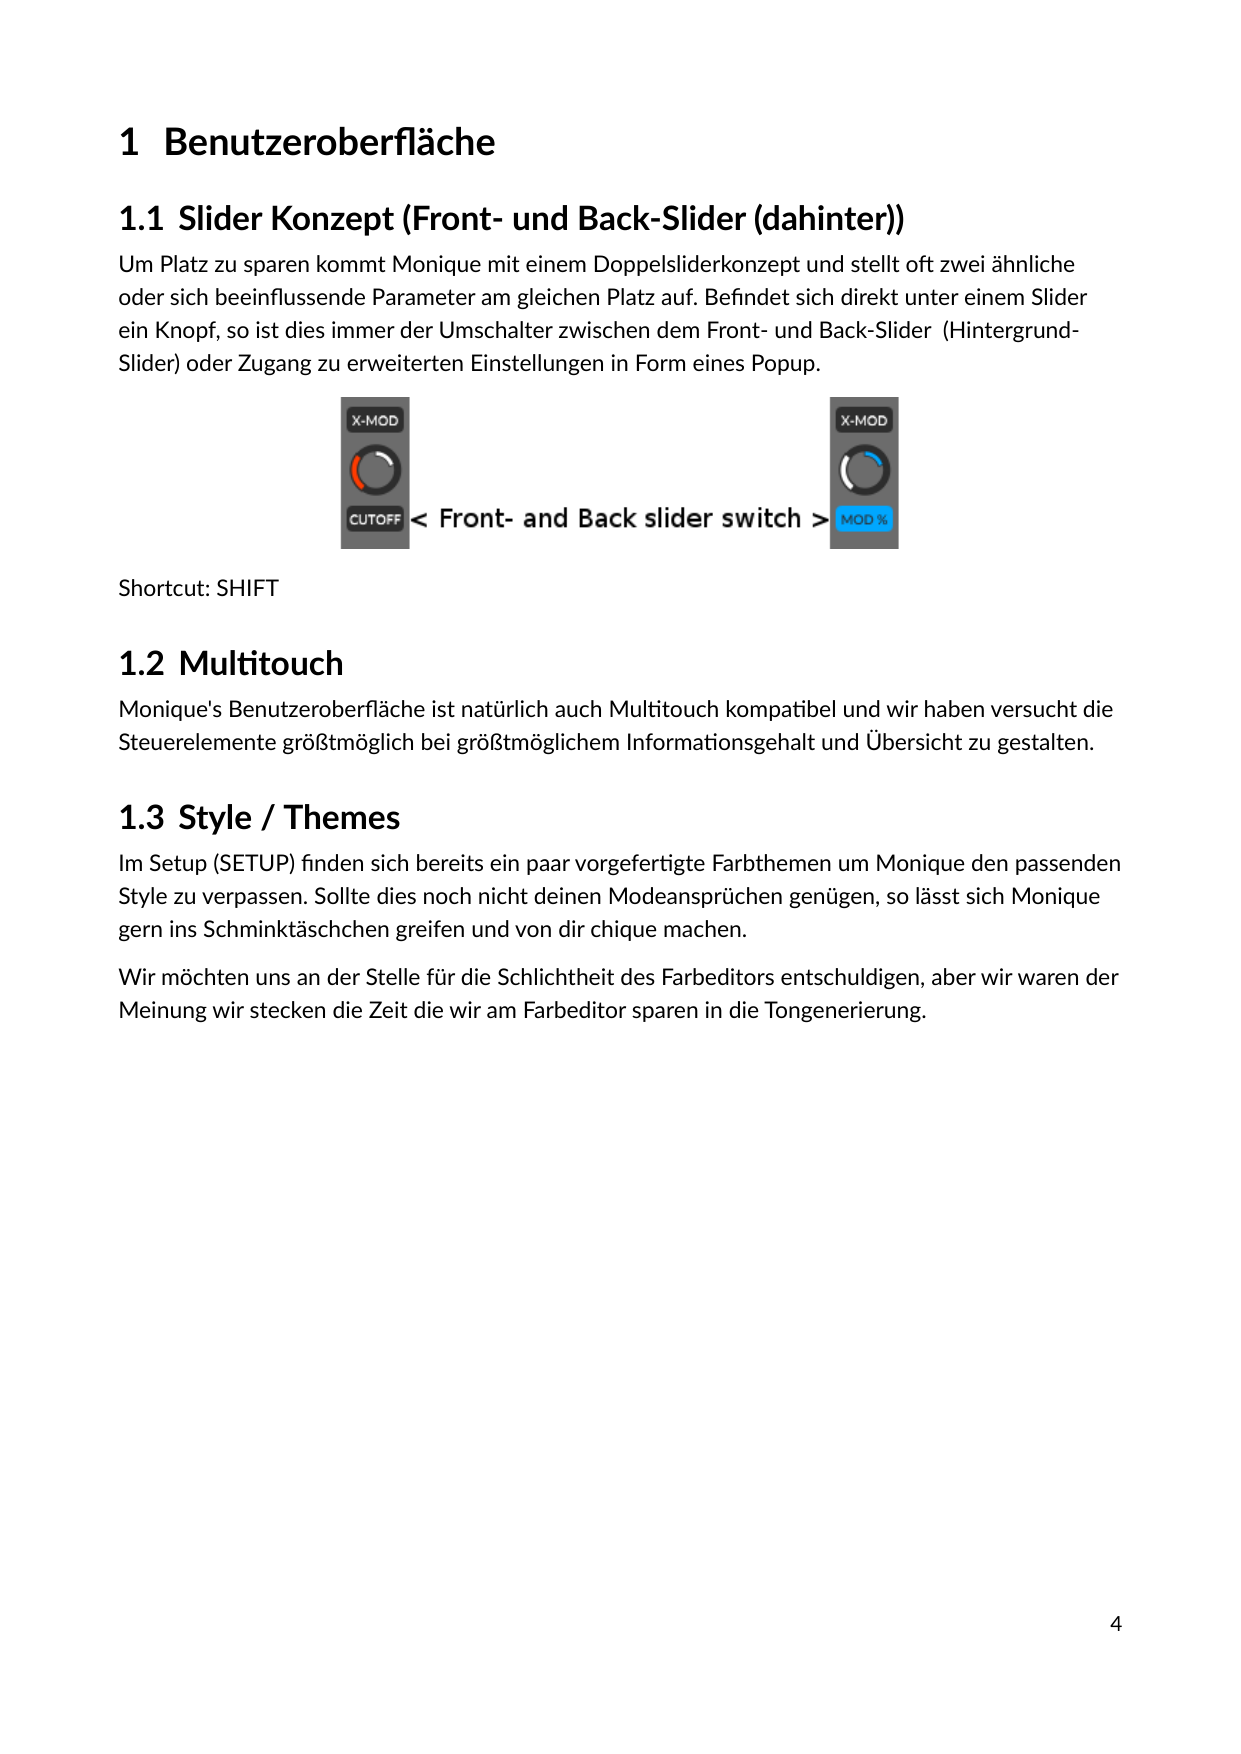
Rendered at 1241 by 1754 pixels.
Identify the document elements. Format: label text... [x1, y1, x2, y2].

text Im Setup (SETUP) finden sich bereits ein paar vorgefertigte Farbthemen um Monique den passenden Style zu verpassen. Sollte dies noch nicht deinen Modeansprüchen genügen, so lässt sich Monique gern ins Schminktäschchen greifen und von dir chique machen. [118, 849, 1122, 943]
subtitle Style / Themes [118, 796, 1122, 837]
text Um Platz zu sparen kommt Monique mit einem Doppelsliderkonzept und stellt oft zwei ähnliche oder sich beeinflussende Parameter am gleichen Platz auf. Befindet sich direkt unter einem Slider ein Knopf, so ist dies immer der Umschalter zwischen dem Front- und Back-Slider (Hintergrund-Slider) oder Zugang zu erweiterten Einstellungen in Form eines Popup. [118, 250, 1122, 376]
text Monique's Benutzeroberfläche ist natürlich auch Multitouch kompatibel und wir haben versucht die Steuerelemente größtmöglich bei größtmöglichem Informationsgehalt und Übersicht zu gestalten. [118, 695, 1122, 756]
subtitle Multitouch [118, 642, 1122, 683]
text Wir möchten uns an der Stelle für die Schlichtheit des Farbeditors entschuldigen, aber wir waren der Meinung wir stecken die Zeit die wir am Farbeditor sparen in die Tongenerierung. [118, 963, 1122, 1023]
picture [334, 397, 906, 549]
subtitle Slider Konzept (Front- und Back-Slider (dahinter)) [118, 197, 1122, 237]
subtitle Benutzeroberfläche [118, 118, 1122, 164]
text Shortcut: SHIFT [118, 574, 1122, 602]
